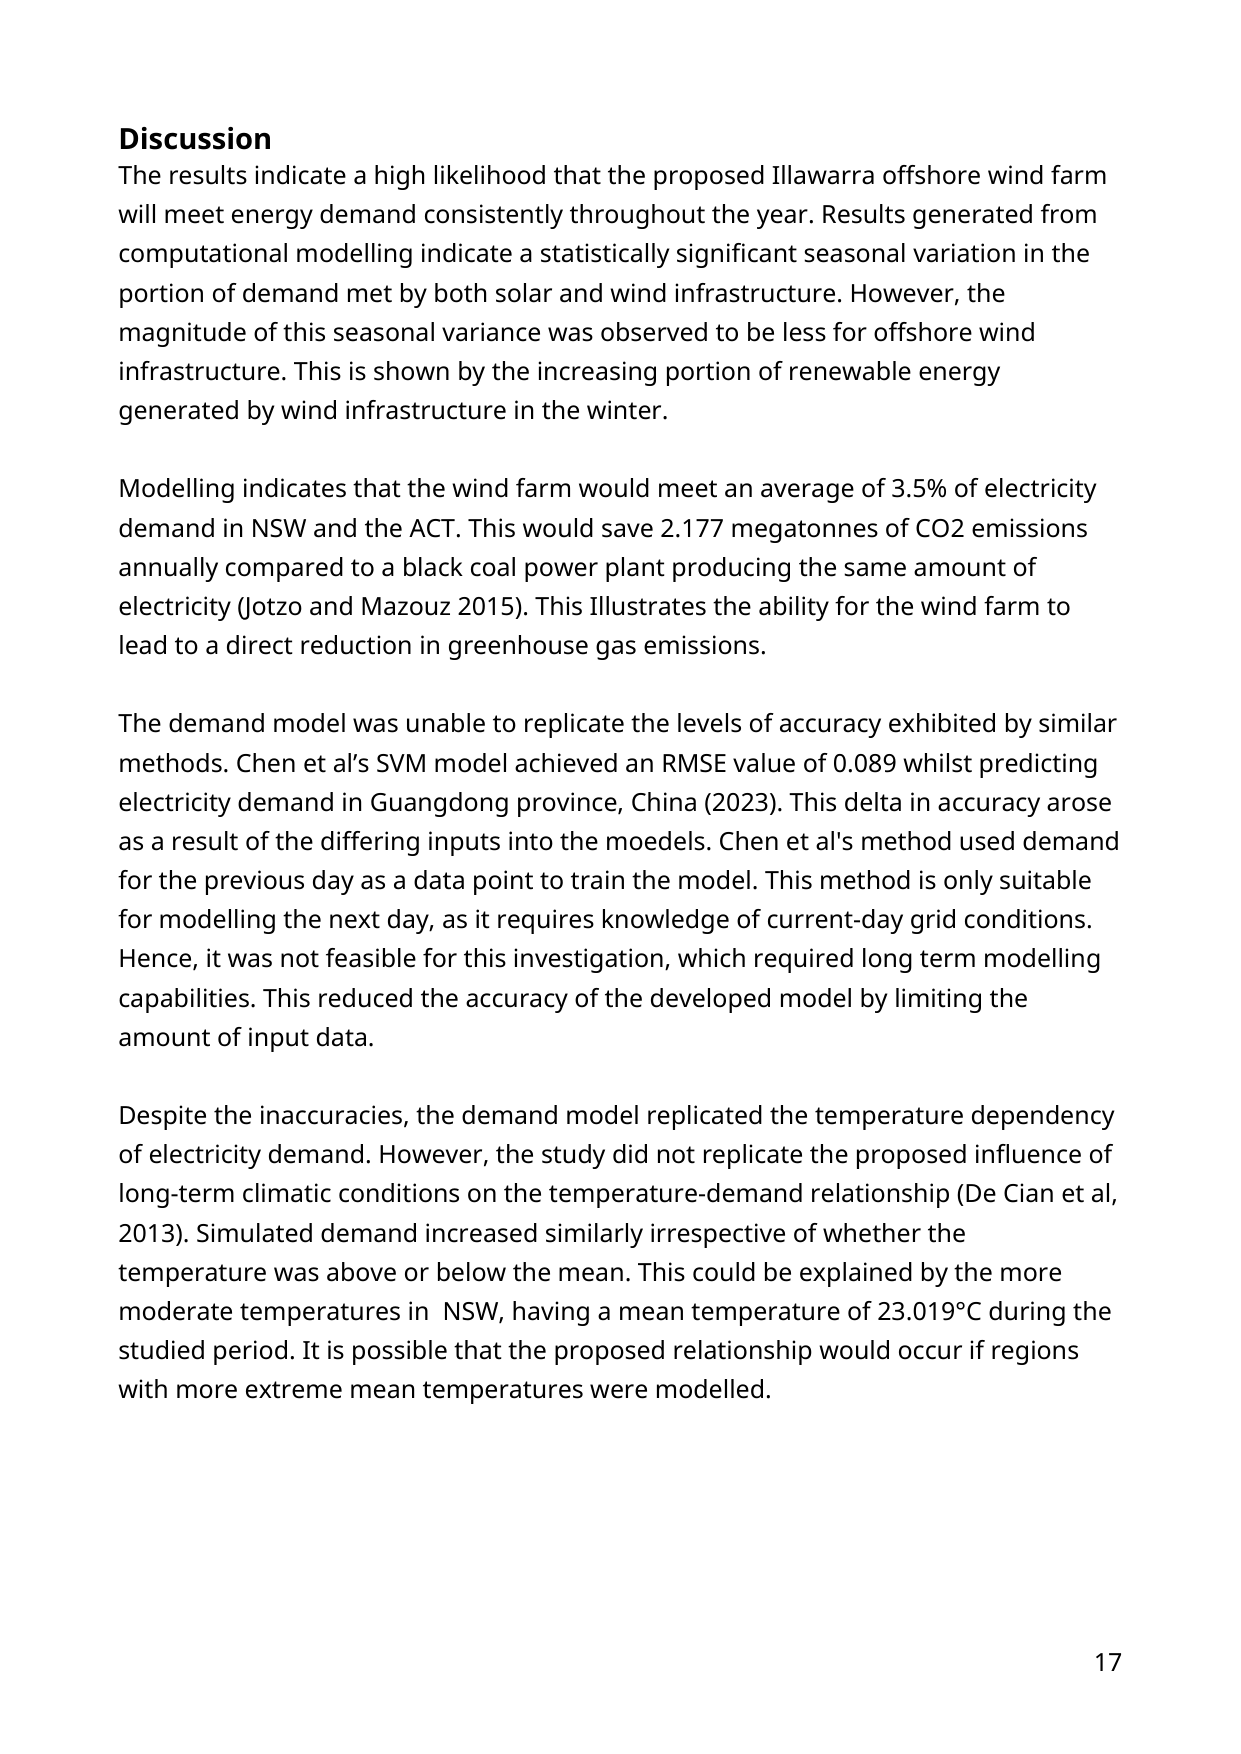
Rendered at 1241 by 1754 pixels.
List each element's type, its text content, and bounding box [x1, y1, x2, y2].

subtitle Discussion [118, 118, 1122, 158]
text The demand model was unable to replicate the levels of accuracy exhibited by similar methods. Chen et al’s SVM model achieved an RMSE value of 0.089 whilst predicting electricity demand in Guangdong province, China (2023). This delta in accuracy arose as a result of the differing inputs into the moedels. Chen et al's method used demand for the previous day as a data point to train the model. This method is only suitable for modelling the next day, as it requires knowledge of current-day grid conditions. Hence, it was not feasible for this investigation, which required long term modelling capabilities. This reduced the accuracy of the developed model by limiting the amount of input data. [118, 706, 1122, 1053]
text The results indicate a high likelihood that the proposed Illawarra offshore wind farm will meet energy demand consistently throughout the year. Results generated from computational modelling indicate a statistically significant seasonal variation in the portion of demand met by both solar and wind infrastructure. However, the magnitude of this seasonal variance was observed to be less for offshore wind infrastructure. This is shown by the increasing portion of renewable energy generated by wind infrastructure in the winter. [118, 158, 1122, 427]
text Modelling indicates that the wind farm would meet an average of 3.5% of electricity demand in NSW and the ACT. This would save 2.177 megatonnes of CO2 emissions annually compared to a black coal power plant producing the same amount of electricity (Jotzo and Mazouz 2015). This Illustrates the ability for the wind farm to lead to a direct reduction in greenhouse gas emissions. [118, 471, 1122, 662]
text Despite the inaccuracies, the demand model replicated the temperature dependency of electricity demand. However, the study did not replicate the proposed influence of long-term climatic conditions on the temperature-demand relationship (De Cian et al, 2013). Simulated demand increased similarly irrespective of whether the temperature was above or below the mean. This could be explained by the more moderate temperatures in NSW, having a mean temperature of 23.019°C during the studied period. It is possible that the proposed relationship would occur if regions with more extreme mean temperatures were modelled. [118, 1098, 1122, 1406]
